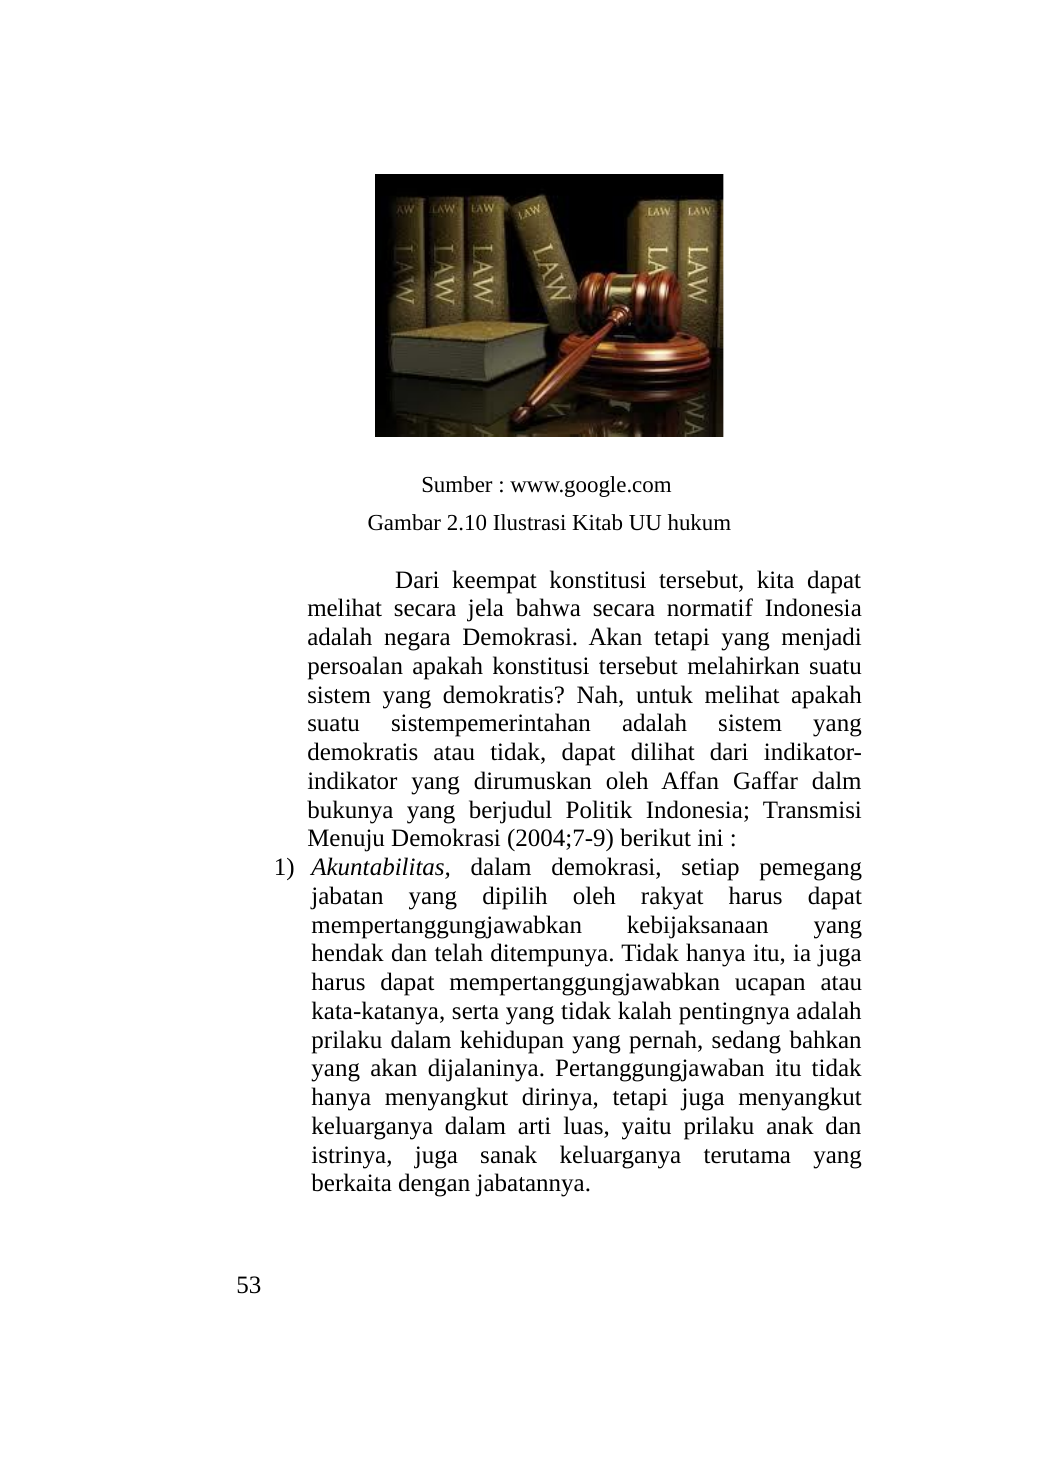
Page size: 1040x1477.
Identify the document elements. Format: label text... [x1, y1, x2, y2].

table_header Sumber : www.google.com [236, 465, 862, 503]
table_cell Gambar 2.10 Ilustrasi Kitab UU hukum [236, 503, 862, 541]
list Akuntabilitas, dalam demokrasi, setiap pemegang jabatan yang dipilih oleh rakyat harus dapat mempertanggungjawabkan kebijaksanaan yang hendak dan telah ditempunya. Tidak hanya itu, ia juga harus dapat mempertanggungjawabkan ucapan atau kata-katanya, serta yang tidak kalah pentingnya adalah prilaku dalam kehidupan yang pernah, sedang bahkan yang akan dijalaninya. Pertanggungjawaban itu tidak hanya menyangkut dirinya, tetapi juga menyangkut keluarganya dalam arti luas, yaitu prilaku anak dan istrinya, juga sanak keluarganya terutama yang berkaita dengan jabatannya. [274, 852, 862, 1197]
picture [375, 174, 724, 437]
text Dari keempat konstitusi tersebut, kita dapat melihat secara jela bahwa secara normatif Indonesia adalah negara Demokrasi. Akan tetapi yang menjadi persoalan apakah konstitusi tersebut melahirkan suatu sistem yang demokratis? Nah, untuk melihat apakah suatu sistempemerintahan adalah sistem yang demokratis atau tidak, dapat dilihat dari indikator-indikator yang dirumuskan oleh Affan Gaffar dalm bukunya yang berjudul Politik Indonesia; Transmisi Menuju Demokrasi (2004;7-9) berikut ini : [307, 565, 862, 852]
